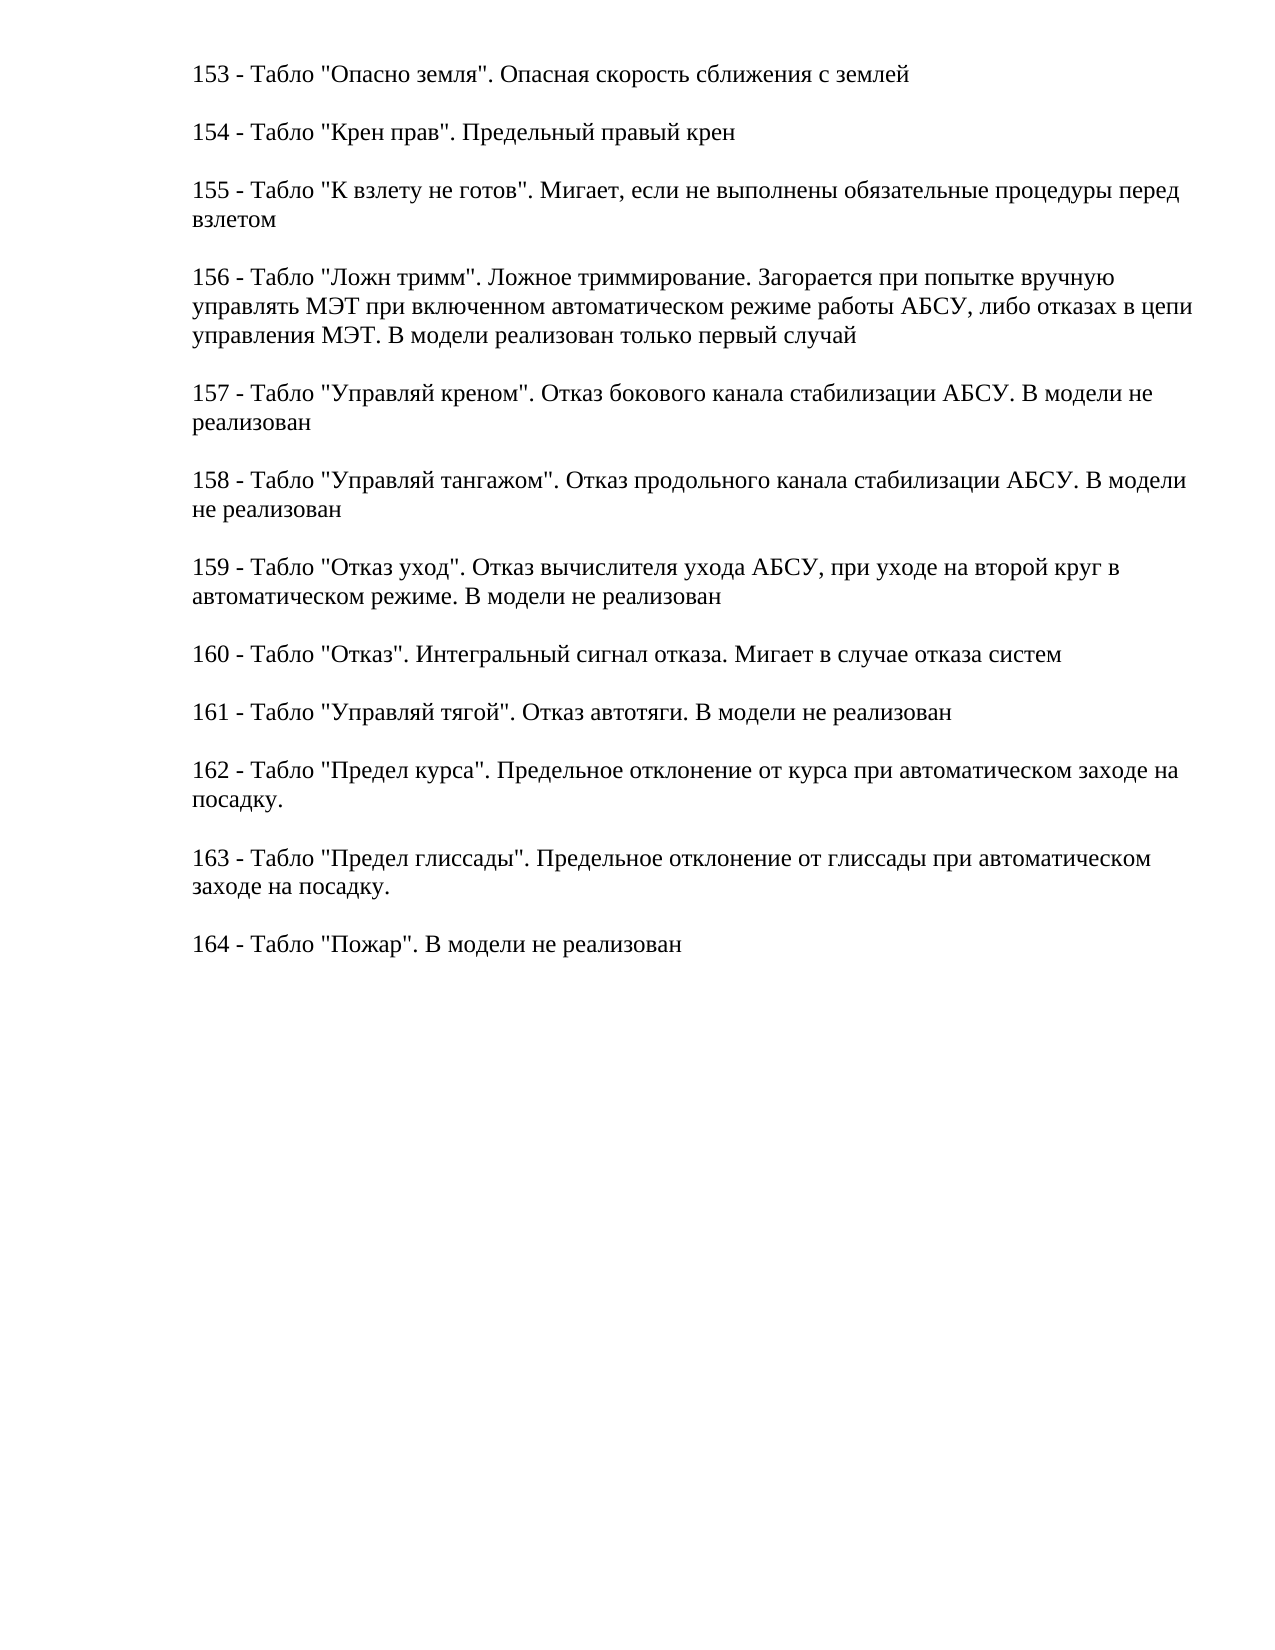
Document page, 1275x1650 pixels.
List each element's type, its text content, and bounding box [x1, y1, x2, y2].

list 164 - Табло "Пожар". В модели не реализован [162, 929, 1216, 958]
list 157 - Табло "Управляй креном". Отказ бокового канала стабилизации АБСУ. В модели не реализован [162, 378, 1216, 436]
list 160 - Табло "Отказ". Интегральный сигнал отказа. Мигает в случае отказа систем [162, 639, 1216, 668]
list 158 - Табло "Управляй тангажом". Отказ продольного канала стабилизации АБСУ. В модели не реализован [162, 465, 1216, 523]
list 163 - Табло "Предел глиссады". Предельное отклонение от глиссады при автоматическом заходе на посадку. [162, 843, 1216, 900]
list 154 - Табло "Крен прав". Предельный правый крен [162, 117, 1216, 146]
list 162 - Табло "Предел курса". Предельное отклонение от курса при автоматическом заходе на посадку. [162, 756, 1216, 813]
list 159 - Табло "Отказ уход". Отказ вычислителя ухода АБСУ, при уходе на второй круг в автоматическом режиме. В модели не реализован [162, 552, 1216, 610]
list 156 - Табло "Ложн тримм". Ложное триммирование. Загорается при попытке вручную управлять МЭТ при включенном автоматическом режиме работы АБСУ, либо отказах в цепи управления МЭТ. В модели реализован только первый случай [162, 262, 1216, 349]
list 153 - Табло "Опасно земля". Опасная скорость сближения с землей [162, 59, 1216, 88]
list 155 - Табло "К взлету не готов". Мигает, если не выполнены обязательные процедуры перед взлетом [162, 176, 1216, 233]
list 161 - Табло "Управляй тягой". Отказ автотяги. В модели не реализован [162, 697, 1216, 726]
